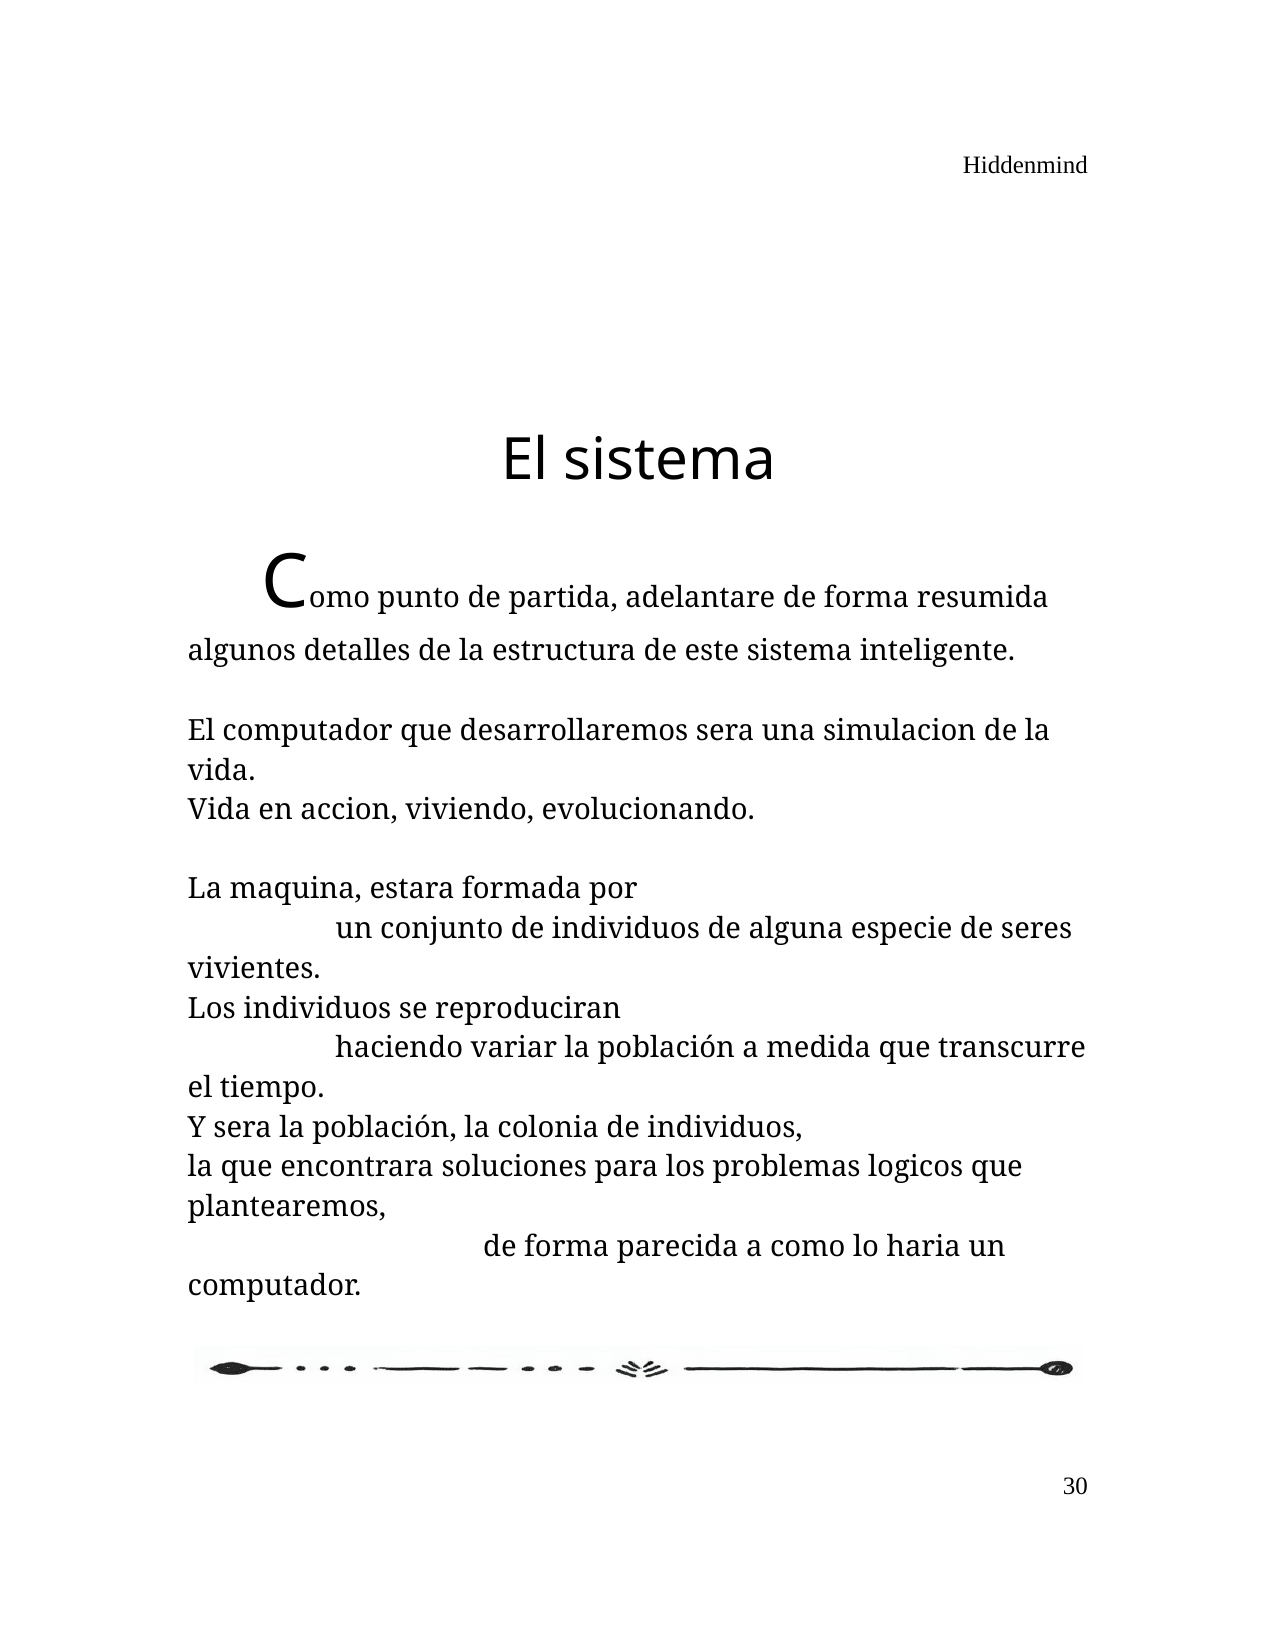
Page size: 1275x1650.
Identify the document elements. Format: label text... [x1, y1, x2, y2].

text La maquina, estara formada por [187, 868, 1087, 907]
text Vida en accion, viviendo, evolucionando. [187, 788, 1087, 828]
text la que encontrara soluciones para los problemas logicos que plantearemos, [187, 1146, 1087, 1225]
text de forma parecida a como lo haria un computador. [187, 1225, 1087, 1304]
text El computador que desarrollaremos sera una simulacion de la vida. [187, 709, 1087, 788]
text Como punto de partida, adelantare de forma resumida algunos detalles de la estructura de este sistema inteligente. [187, 527, 1087, 669]
text haciendo variar la población a medida que transcurre el tiempo. [187, 1027, 1087, 1106]
text un conjunto de individuos de alguna especie de seres vivientes. [187, 907, 1087, 987]
text Los individuos se reproduciran [187, 987, 1087, 1027]
text Y sera la población, la colonia de individuos, [187, 1106, 1087, 1146]
picture [193, 1346, 1083, 1383]
